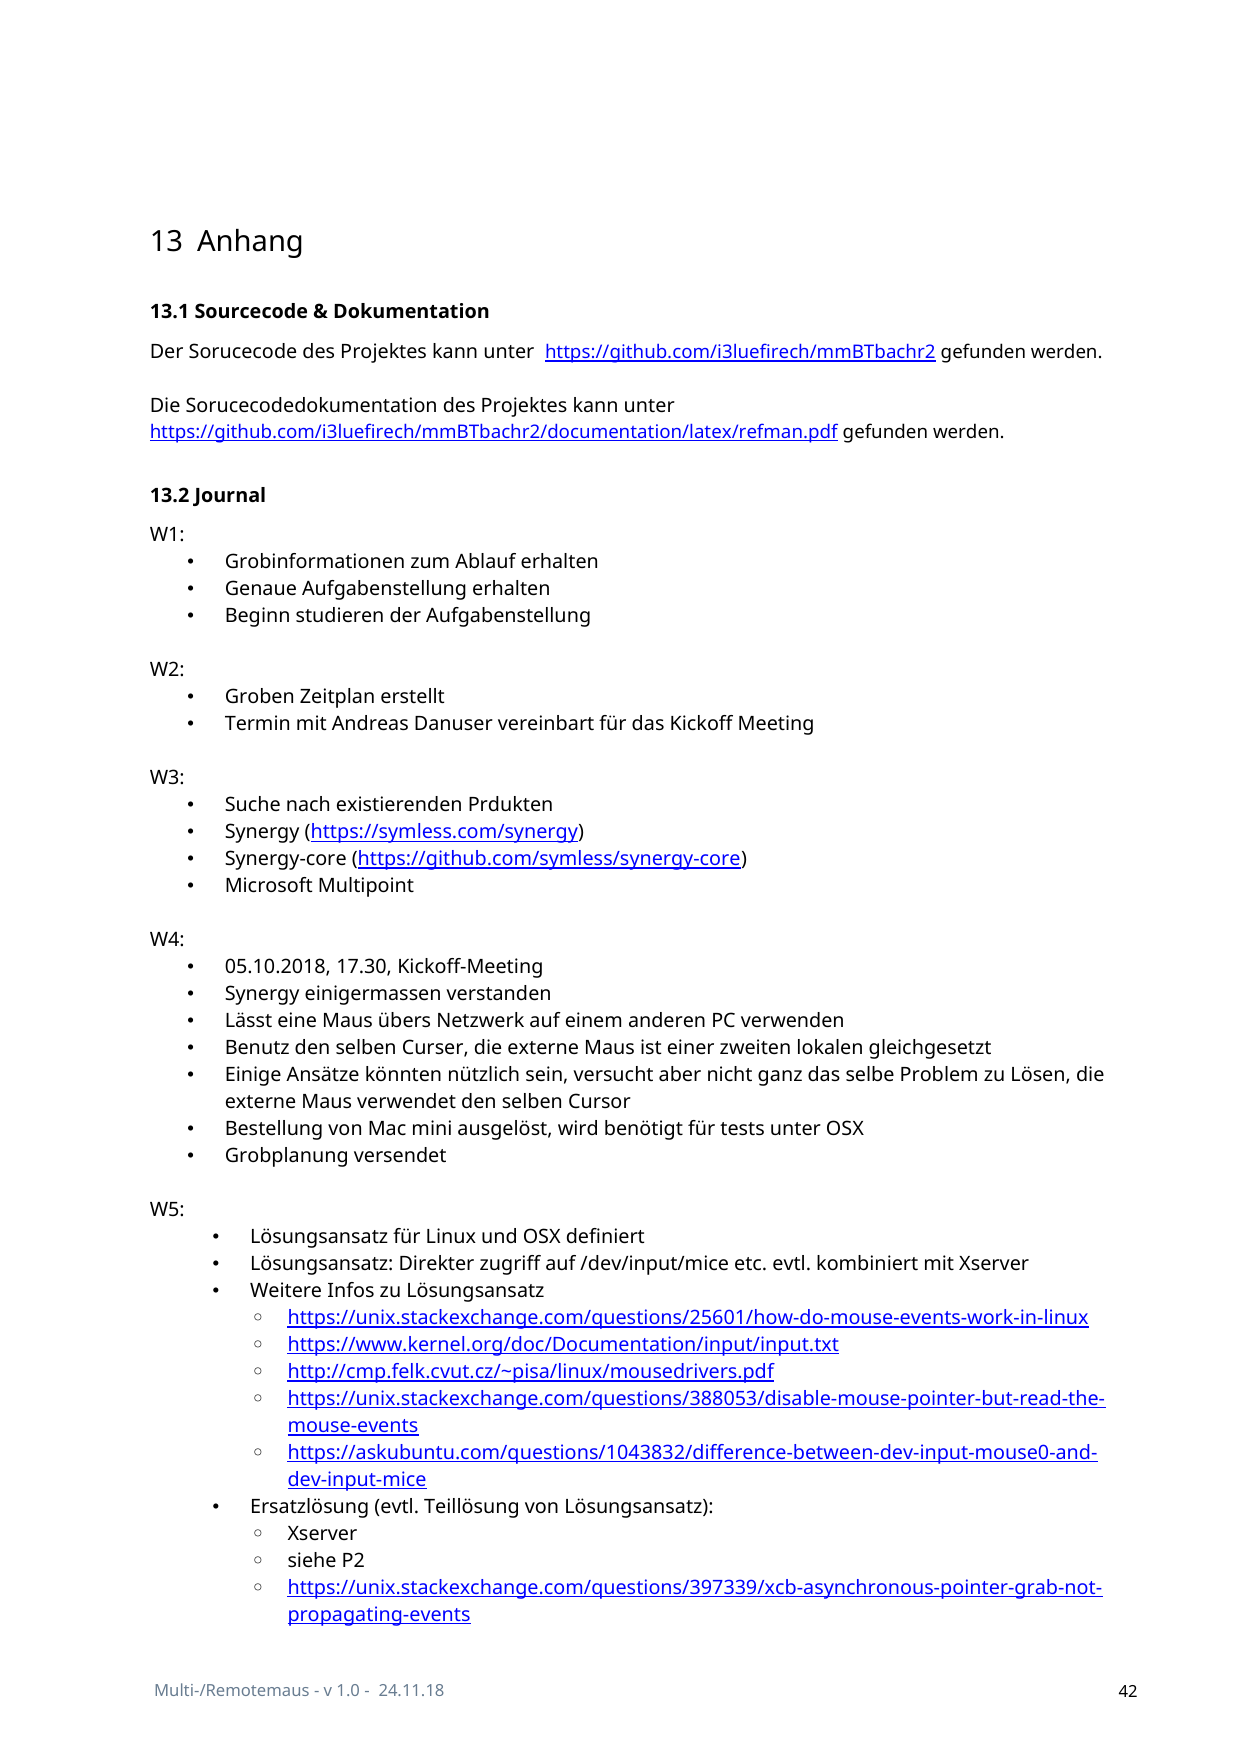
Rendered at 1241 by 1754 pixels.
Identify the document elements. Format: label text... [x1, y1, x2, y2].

list https://askubuntu.com/questions/1043832/difference-between-dev-input-mouse0-and-dev-input-mice [250, 1438, 1136, 1492]
list Einige Ansätze könnten nützlich sein, versucht aber nicht ganz das selbe Problem zu Lösen, die externe Maus verwendet den selben Cursor [187, 1060, 1136, 1114]
list Benutz den selben Curser, die externe Maus ist einer zweiten lokalen gleichgesetzt [187, 1033, 1136, 1060]
subtitle Anhang [149, 221, 1136, 260]
list Grobinformationen zum Ablauf erhalten [187, 548, 1136, 575]
text Der Sorucecode des Projektes kann unter https://github.com/i3luefirech/mmBTbachr2 gefunden werden. [149, 337, 1136, 364]
list Suche nach existierenden Prdukten [187, 791, 1136, 817]
list https://unix.stackexchange.com/questions/25601/how-do-mouse-events-work-in-linux [250, 1303, 1136, 1330]
list Termin mit Andreas Danuser vereinbart für das Kickoff Meeting [187, 709, 1136, 737]
list https://unix.stackexchange.com/questions/397339/xcb-asynchronous-pointer-grab-not-propagating-events [250, 1573, 1136, 1627]
text W2: [149, 656, 1136, 683]
list Xserver [250, 1519, 1136, 1546]
list Genaue Aufgabenstellung erhalten [187, 575, 1136, 602]
list https://www.kernel.org/doc/Documentation/input/input.txt [250, 1330, 1136, 1357]
list 05.10.2018, 17.30, Kickoff-Meeting [187, 952, 1136, 979]
list Microsoft Multipoint [187, 871, 1136, 898]
list Bestellung von Mac mini ausgelöst, wird benötigt für tests unter OSX [187, 1114, 1136, 1141]
list Ersatzlösung (evtl. Teillösung von Lösungsansatz): [212, 1492, 1136, 1519]
list Synergy einigermassen verstanden [187, 979, 1136, 1006]
list siehe P2 [250, 1546, 1136, 1573]
text W4: [149, 925, 1136, 952]
list Synergy (https://symless.com/synergy) [187, 817, 1136, 844]
list Groben Zeitplan erstellt [187, 683, 1136, 709]
list http://cmp.felk.cvut.cz/~pisa/linux/mousedrivers.pdf [250, 1357, 1136, 1384]
list Beginn studieren der Aufgabenstellung [187, 602, 1136, 629]
text W3: [149, 763, 1136, 791]
list https://unix.stackexchange.com/questions/388053/disable-mouse-pointer-but-read-the-mouse-events [250, 1384, 1136, 1438]
list Lösungsansatz für Linux und OSX definiert [212, 1222, 1136, 1249]
list Lässt eine Maus übers Netzwerk auf einem anderen PC verwenden [187, 1006, 1136, 1033]
subtitle Journal [149, 481, 1136, 508]
subtitle Sourcecode & Dokumentation [149, 298, 1136, 325]
text W1: [149, 521, 1136, 548]
list Weitere Infos zu Lösungsansatz [212, 1276, 1136, 1303]
list Grobplanung versendet [187, 1141, 1136, 1168]
text Die Sorucecodedokumentation des Projektes kann unter https://github.com/i3luefirech/mmBTbachr2/documentation/latex/refman.pdf gefunden werden. [149, 391, 1136, 444]
list Lösungsansatz: Direkter zugriff auf /dev/input/mice etc. evtl. kombiniert mit Xserver [212, 1249, 1136, 1276]
list Synergy-core (https://github.com/symless/synergy-core) [187, 844, 1136, 871]
text W5: [149, 1195, 1136, 1222]
